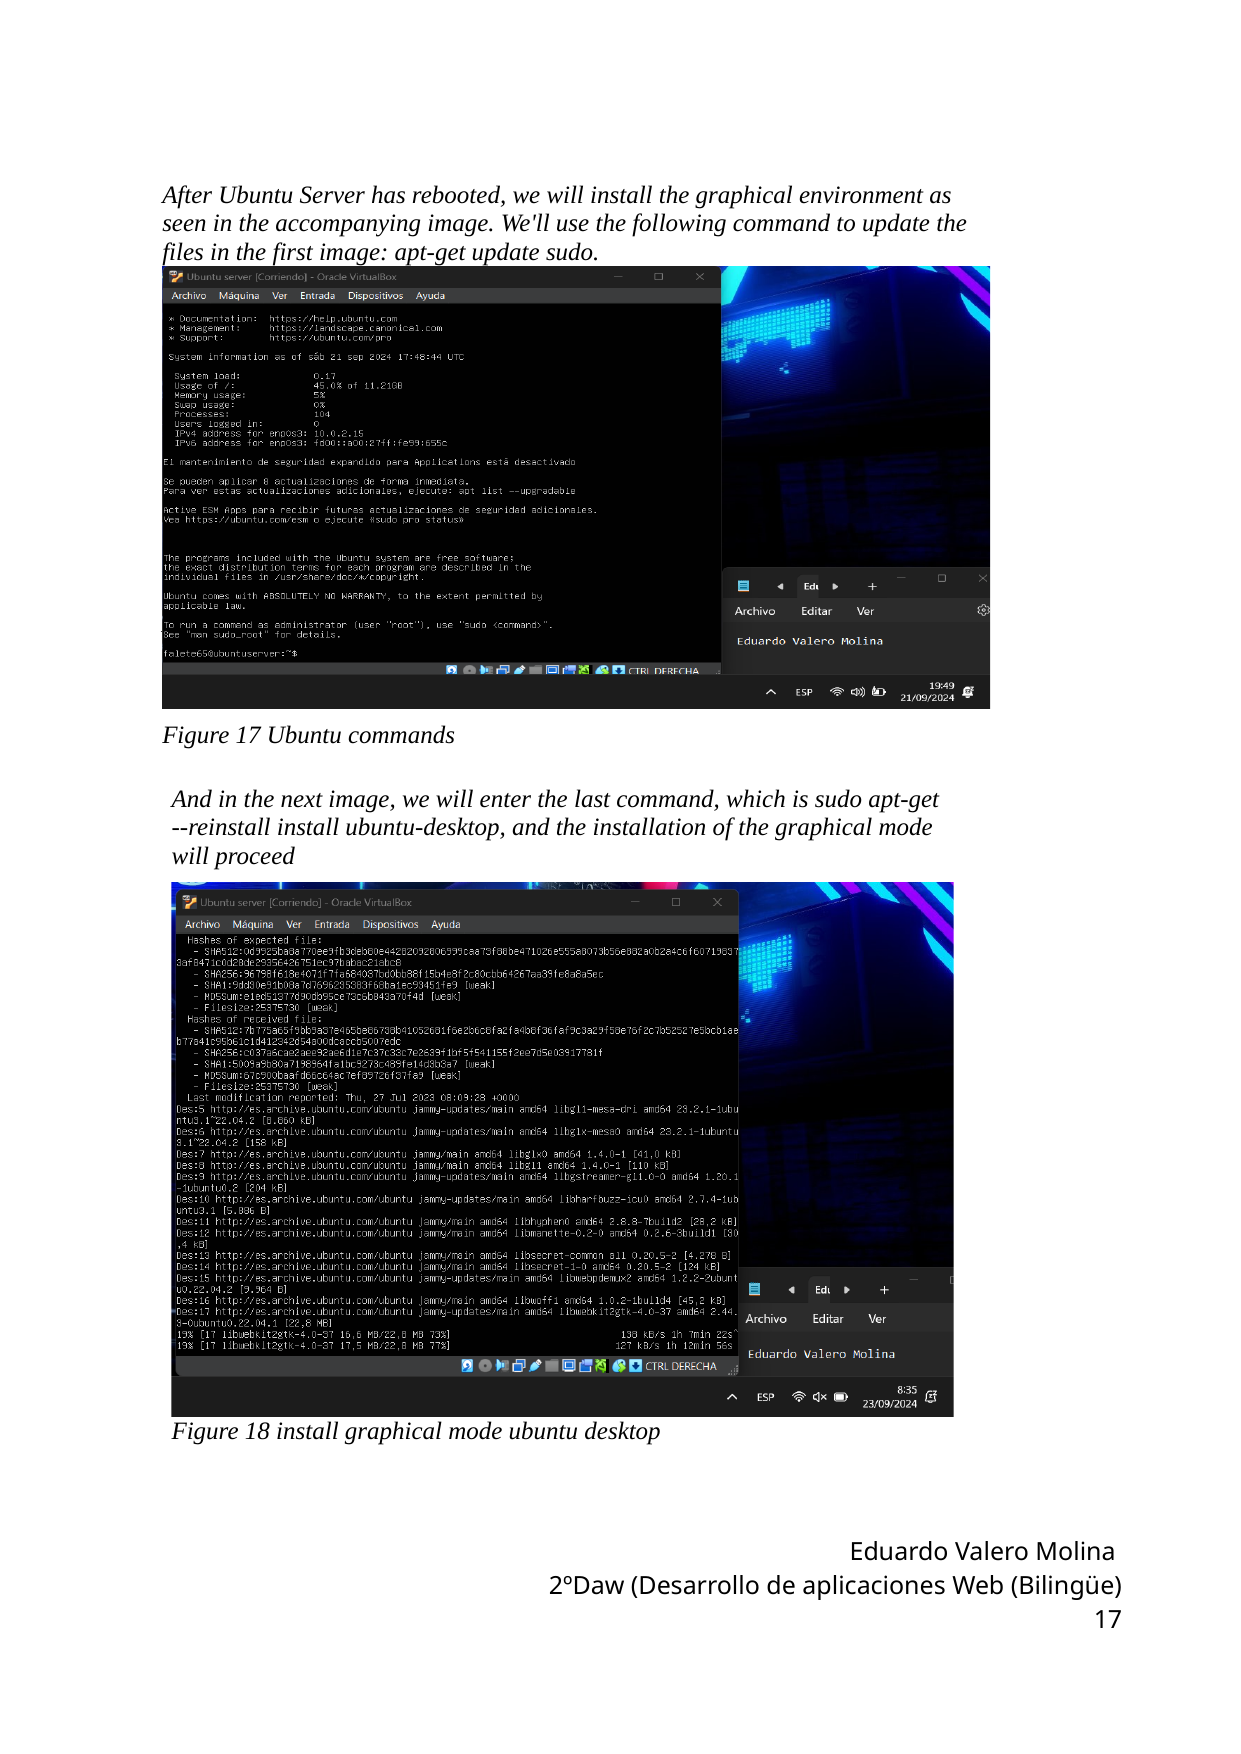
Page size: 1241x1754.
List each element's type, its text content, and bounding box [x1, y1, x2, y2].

text After Ubuntu Server has rebooted, we will install the graphical environment as seen in the accompanying image. We'll use the following command to update the files in the first image: apt-get update sudo. [162, 167, 990, 180]
text Figure 17 Ubuntu commands [162, 721, 990, 749]
picture [162, 266, 991, 709]
text And in the next image, we will enter the last command, which is sudo apt-get --reinstall install ubuntu-desktop, and the installation of the graphical mode will proceed [171, 784, 954, 882]
picture [171, 882, 954, 1417]
text After Ubuntu Server has rebooted, we will install the graphical environment as seen in the accompanying image. We'll use the following command to update the files in the first image: apt-get update sudo. [162, 180, 990, 266]
text Figure 18 install graphical mode ubuntu desktop [171, 1417, 954, 1445]
